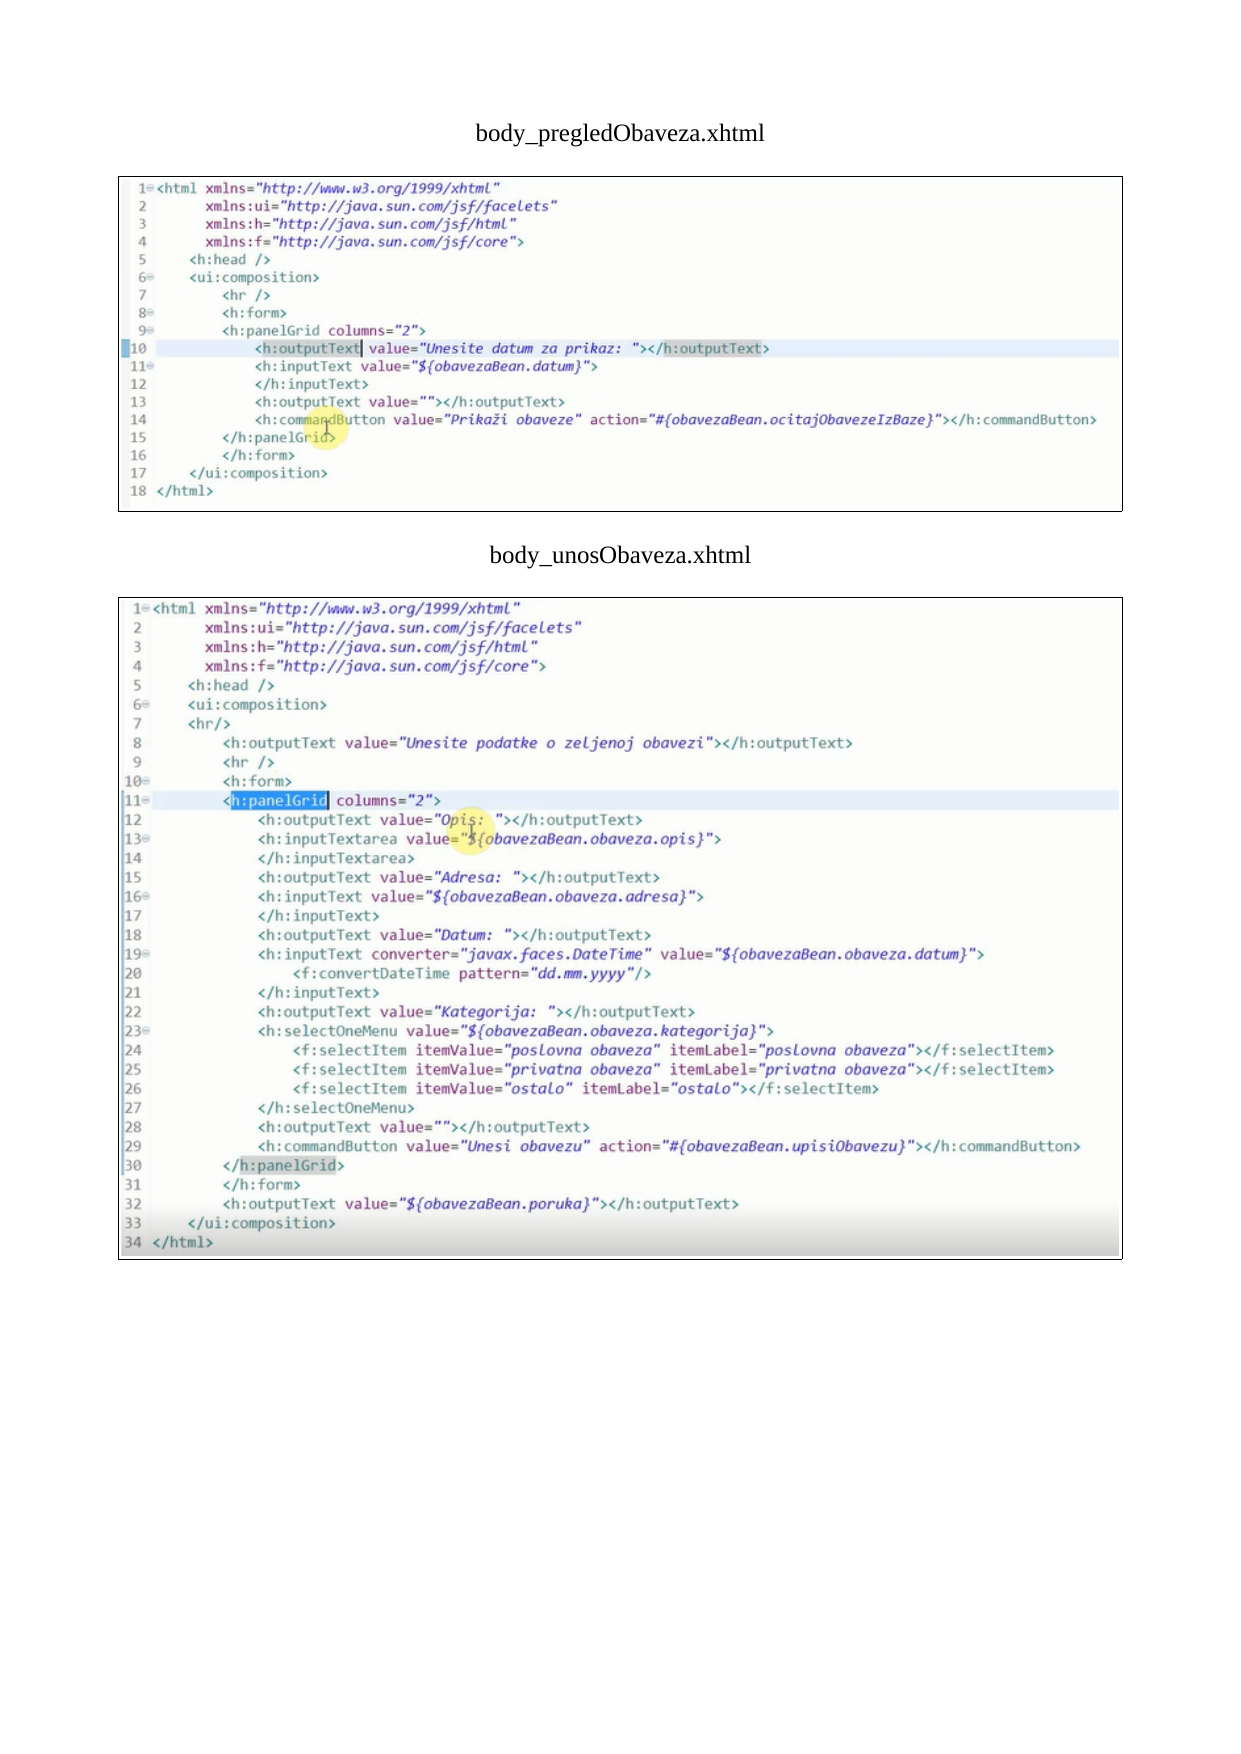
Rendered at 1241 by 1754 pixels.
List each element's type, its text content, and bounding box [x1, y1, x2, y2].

picture [121, 178, 1119, 508]
text body_pregledObaveza.xhtml [118, 118, 1122, 147]
picture [121, 600, 1119, 1256]
text body_unosObaveza.xhtml [118, 540, 1122, 568]
